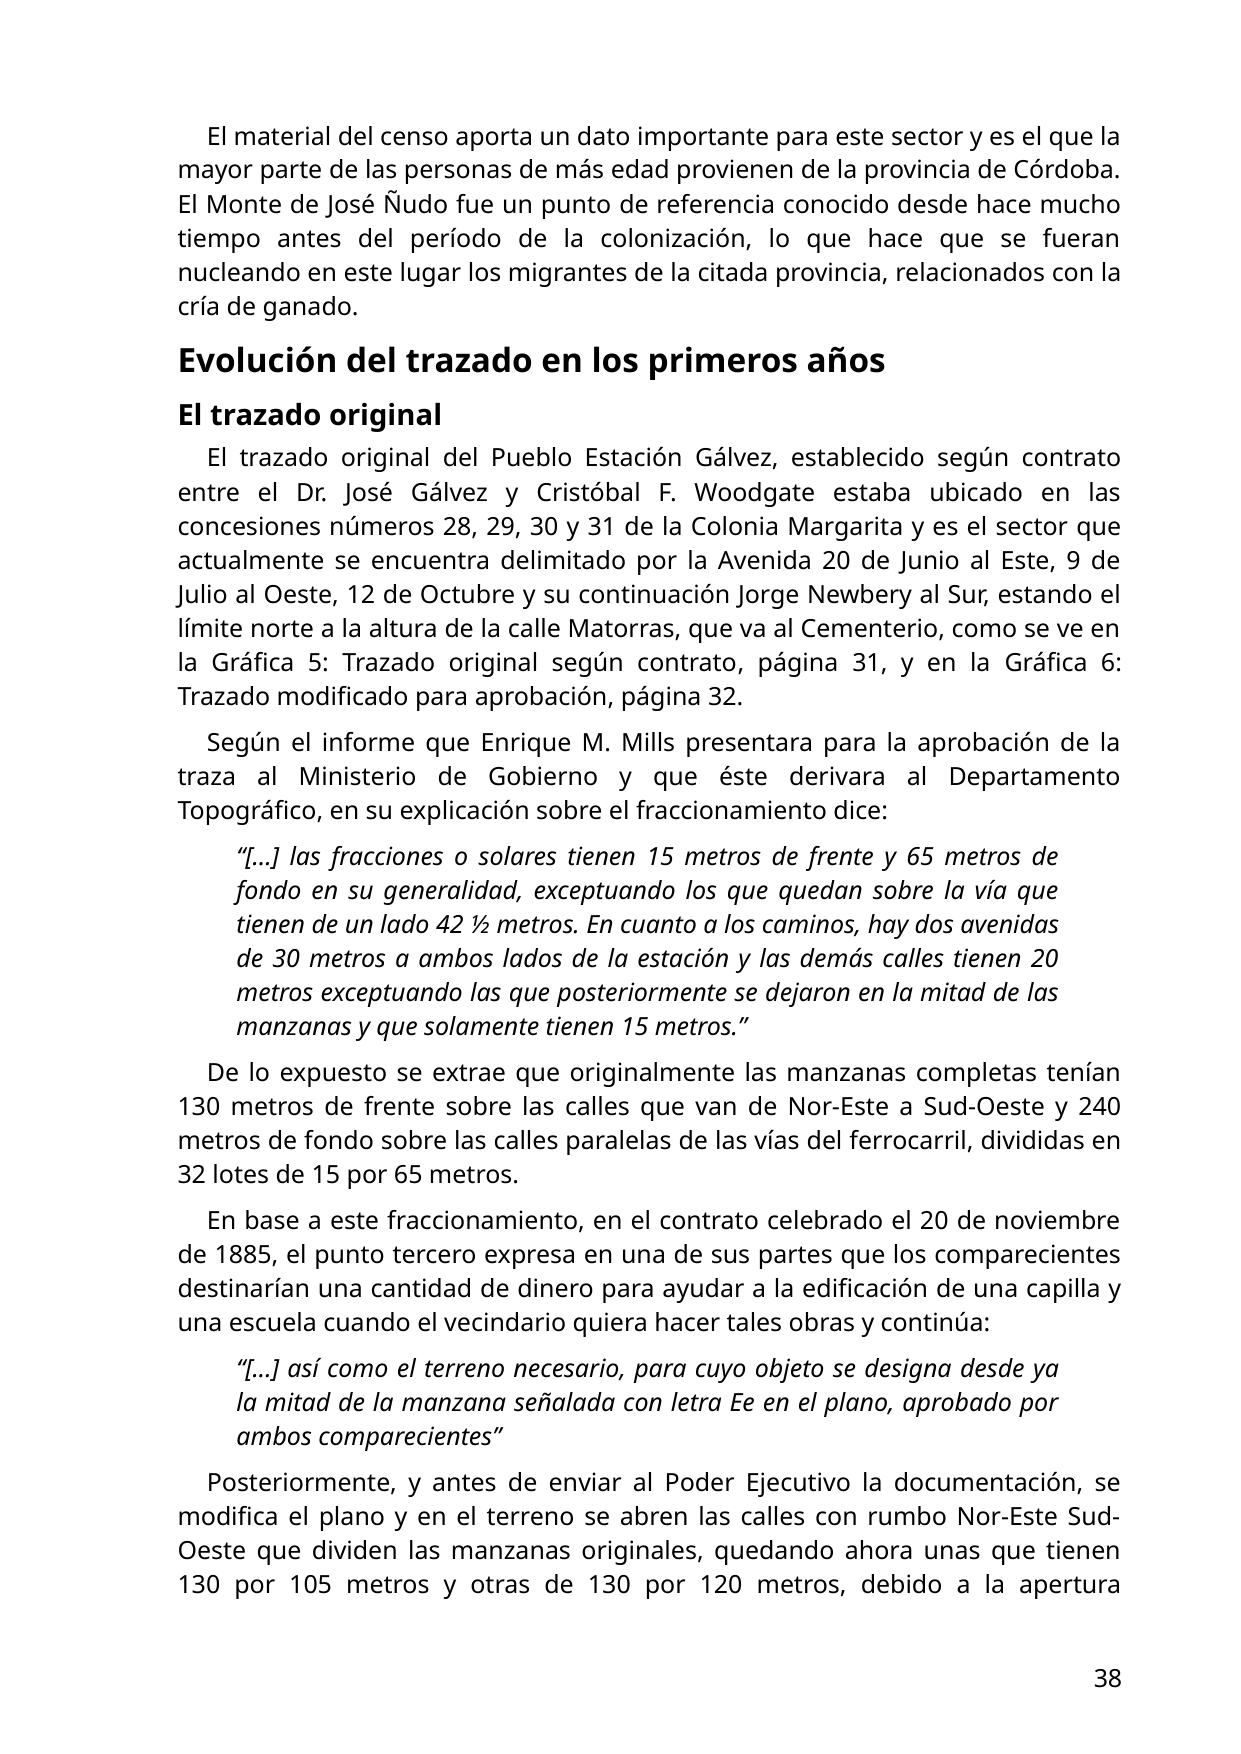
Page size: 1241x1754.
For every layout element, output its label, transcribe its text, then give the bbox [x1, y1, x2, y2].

text “[…] las fracciones o solares tienen 15 metros de frente y 65 metros de fondo en su generalidad, exceptuando los que quedan sobre la vía que tienen de un lado 42 ½ metros. En cuanto a los caminos, hay dos avenidas de 30 metros a ambos lados de la estación y las demás calles tienen 20 metros exceptuando las que posteriormente se dejaron en la mitad de las manzanas y que solamente tienen 15 metros.” [236, 838, 1063, 1043]
subtitle El trazado original [177, 394, 1122, 434]
text “[...] así como el terreno necesario, para cuyo objeto se designa desde ya la mitad de la manzana señalada con letra Ee en el plano, aprobado por ambos comparecientes” [236, 1351, 1063, 1453]
text De lo expuesto se extrae que originalmente las manzanas completas tenían 130 metros de frente sobre las calles que van de Nor-Este a Sud-Oeste y 240 metros de fondo sobre las calles paralelas de las vías del ferrocarril, divididas en 32 lotes de 15 por 65 metros. [177, 1054, 1122, 1191]
text El material del censo aporta un dato importante para este sector y es el que la mayor parte de las personas de más edad provienen de la provincia de Córdoba. El Monte de José Ñudo fue un punto de referencia conocido desde hace mucho tiempo antes del período de la colonización, lo que hace que se fueran nucleando en este lugar los migrantes de la citada provincia, relacionados con la cría de ganado. [177, 118, 1122, 322]
text En base a este fraccionamiento, en el contrato celebrado el 20 de noviembre de 1885, el punto tercero expresa en una de sus partes que los comparecientes destinarían una cantidad de dinero para ayudar a la edificación de una capilla y una escuela cuando el vecindario quiera hacer tales obras y continúa: [177, 1202, 1122, 1339]
text Según el informe que Enrique M. Mills presentara para la aprobación de la traza al Ministerio de Gobierno y que éste derivara al Departamento Topográfico, en su explicación sobre el fraccionamiento dice: [177, 724, 1122, 827]
text El trazado original del Pueblo Estación Gálvez, establecido según contrato entre el Dr. José Gálvez y Cristóbal F. Woodgate estaba ubicado en las concesiones números 28, 29, 30 y 31 de la Colonia Margarita y es el sector que actualmente se encuentra delimitado por la Avenida 20 de Junio al Este, 9 de Julio al Oeste, 12 de Octubre y su continuación Jorge Newbery al Sur, estando el límite norte a la altura de la calle Matorras, que va al Cementerio, como se ve en la Gráfica 5: Trazado original según contrato, página 23, y en la Gráfica 6: Trazado modificado para aprobación, página 24. [177, 440, 1122, 713]
subtitle Evolución del trazado en los primeros años [177, 337, 1122, 383]
text Posteriormente, y antes de enviar al Poder Ejecutivo la documentación, se modifica el plano y en el terreno se abren las calles con rumbo Nor-Este Sud-Oeste que dividen las manzanas originales, quedando ahora unas que tienen 130 por 105 metros y otras de 130 por 120 metros, debido a la apertura [177, 1464, 1122, 1601]
